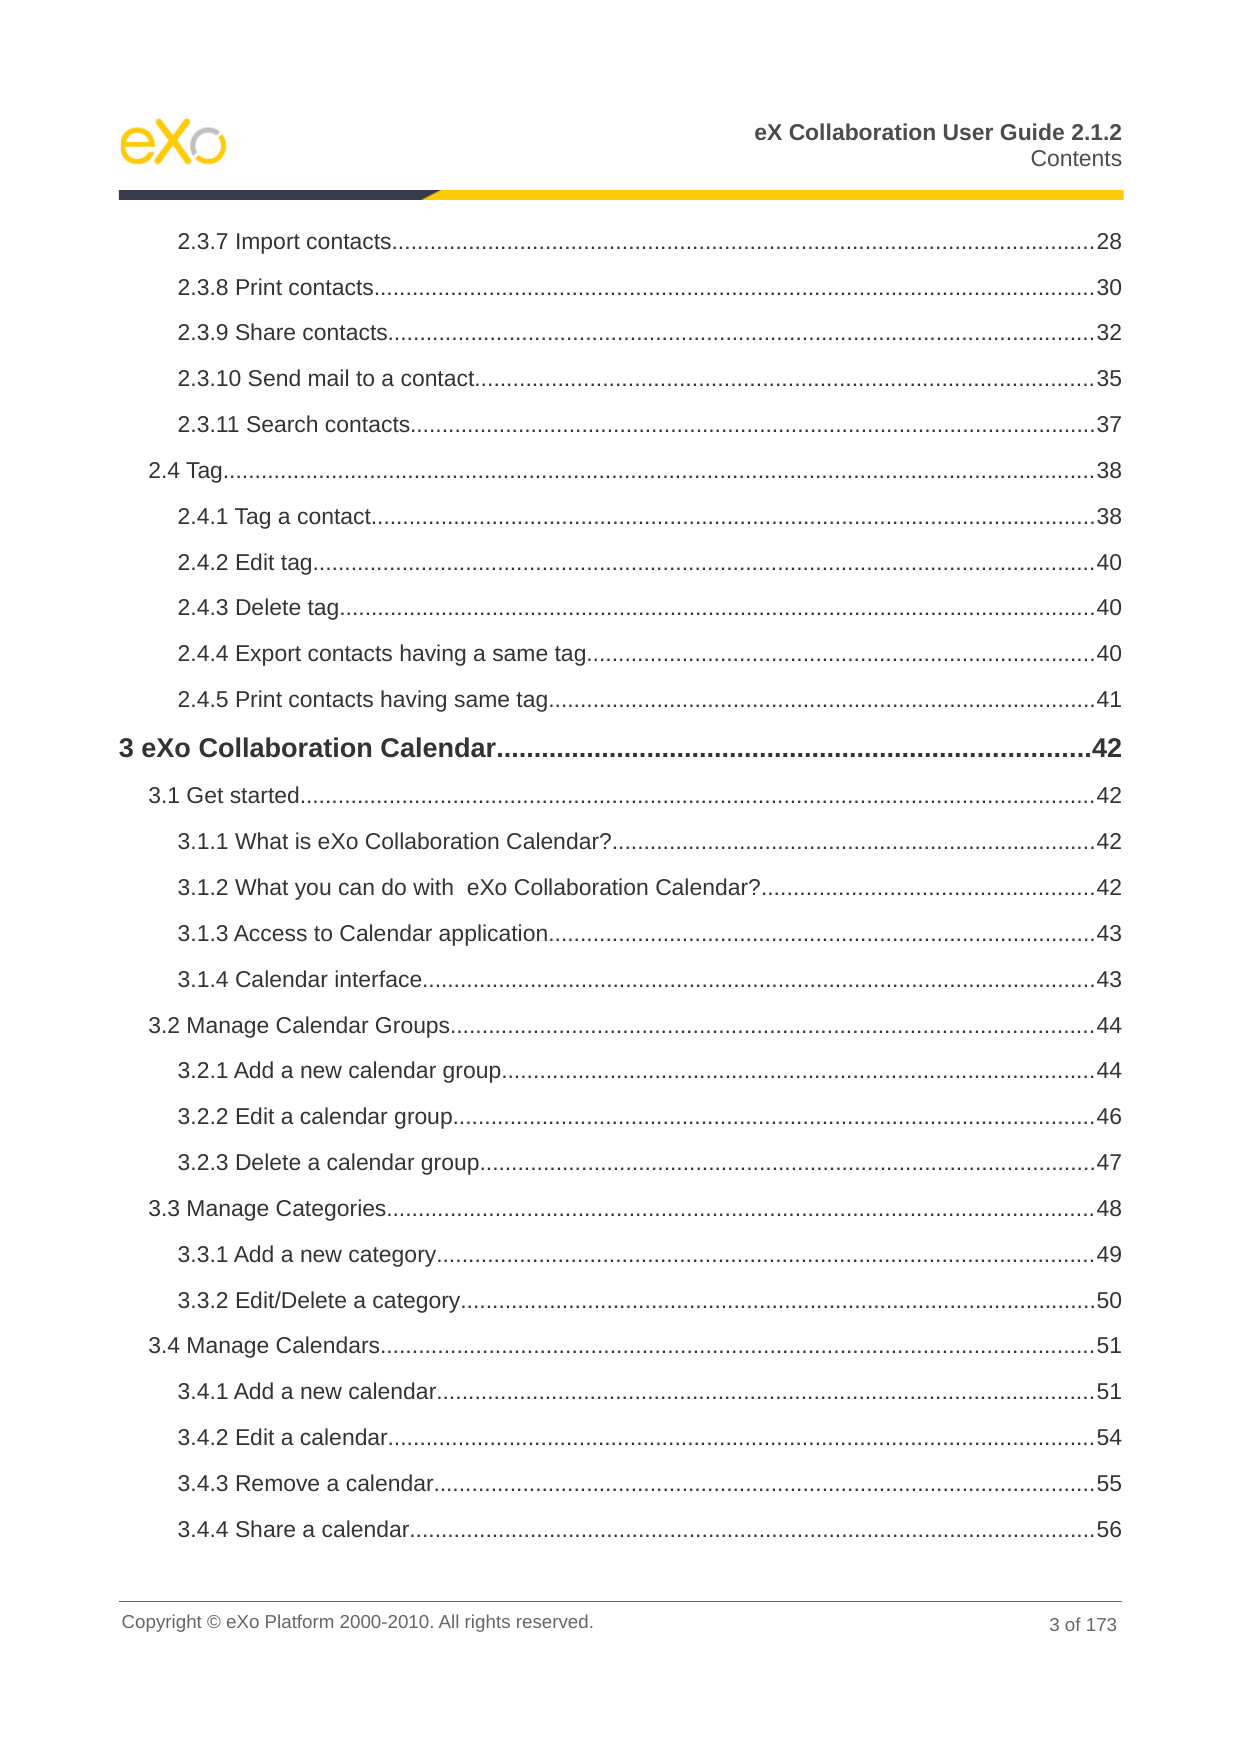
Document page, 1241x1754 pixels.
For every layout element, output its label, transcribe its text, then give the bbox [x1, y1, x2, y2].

text 2.4 Tag 38 [148, 457, 1122, 483]
text 3.4.2 Edit a calendar 54 [177, 1424, 1122, 1451]
text 2.3.7 Import contacts 28 [177, 228, 1122, 254]
text 3.2 Manage Calendar Groups 44 [148, 1012, 1122, 1038]
text 3.1.3 Access to Calendar application 43 [177, 920, 1122, 946]
text 3.1.4 Calendar interface 43 [177, 966, 1122, 992]
text 3.4.3 Remove a calendar 55 [177, 1470, 1122, 1496]
text 3.4.4 Share a calendar 56 [177, 1516, 1122, 1542]
text 3.2.3 Delete a calendar group 47 [177, 1149, 1122, 1176]
text 2.4.2 Edit tag 40 [177, 548, 1122, 575]
text 2.4.1 Tag a contact 38 [177, 503, 1122, 529]
text 2.3.11 Search contacts 37 [177, 411, 1122, 437]
text 3 eXo Collaboration Calendar 42 [118, 732, 1122, 763]
text 3.1 Get started 42 [148, 782, 1122, 809]
text 3.1.1 What is eXo Collaboration Calendar? 42 [177, 828, 1122, 855]
text 2.4.3 Delete tag 40 [177, 594, 1122, 621]
text 2.4.4 Export contacts having a same tag 40 [177, 640, 1122, 666]
text 3.3.2 Edit/Delete a category 50 [177, 1287, 1122, 1313]
text 2.3.10 Send mail to a contact 35 [177, 365, 1122, 391]
text 2.4.5 Print contacts having same tag 41 [177, 686, 1122, 712]
text 2.3.9 Share contacts 32 [177, 319, 1122, 346]
text 3.3 Manage Categories 48 [148, 1195, 1122, 1221]
picture [118, 190, 1124, 200]
text 3.4.1 Add a new calendar 51 [177, 1378, 1122, 1405]
text 3.1.2 What you can do with eXo Collaboration Calendar? 42 [177, 874, 1122, 901]
text 3.3.1 Add a new category 49 [177, 1241, 1122, 1267]
text 3.2.2 Edit a calendar group 46 [177, 1103, 1122, 1130]
text 3.2.1 Add a new calendar group 44 [177, 1057, 1122, 1084]
picture [120, 118, 227, 165]
text 2.3.8 Print contacts 30 [177, 273, 1122, 300]
text 3.4 Manage Calendars 51 [148, 1332, 1122, 1359]
